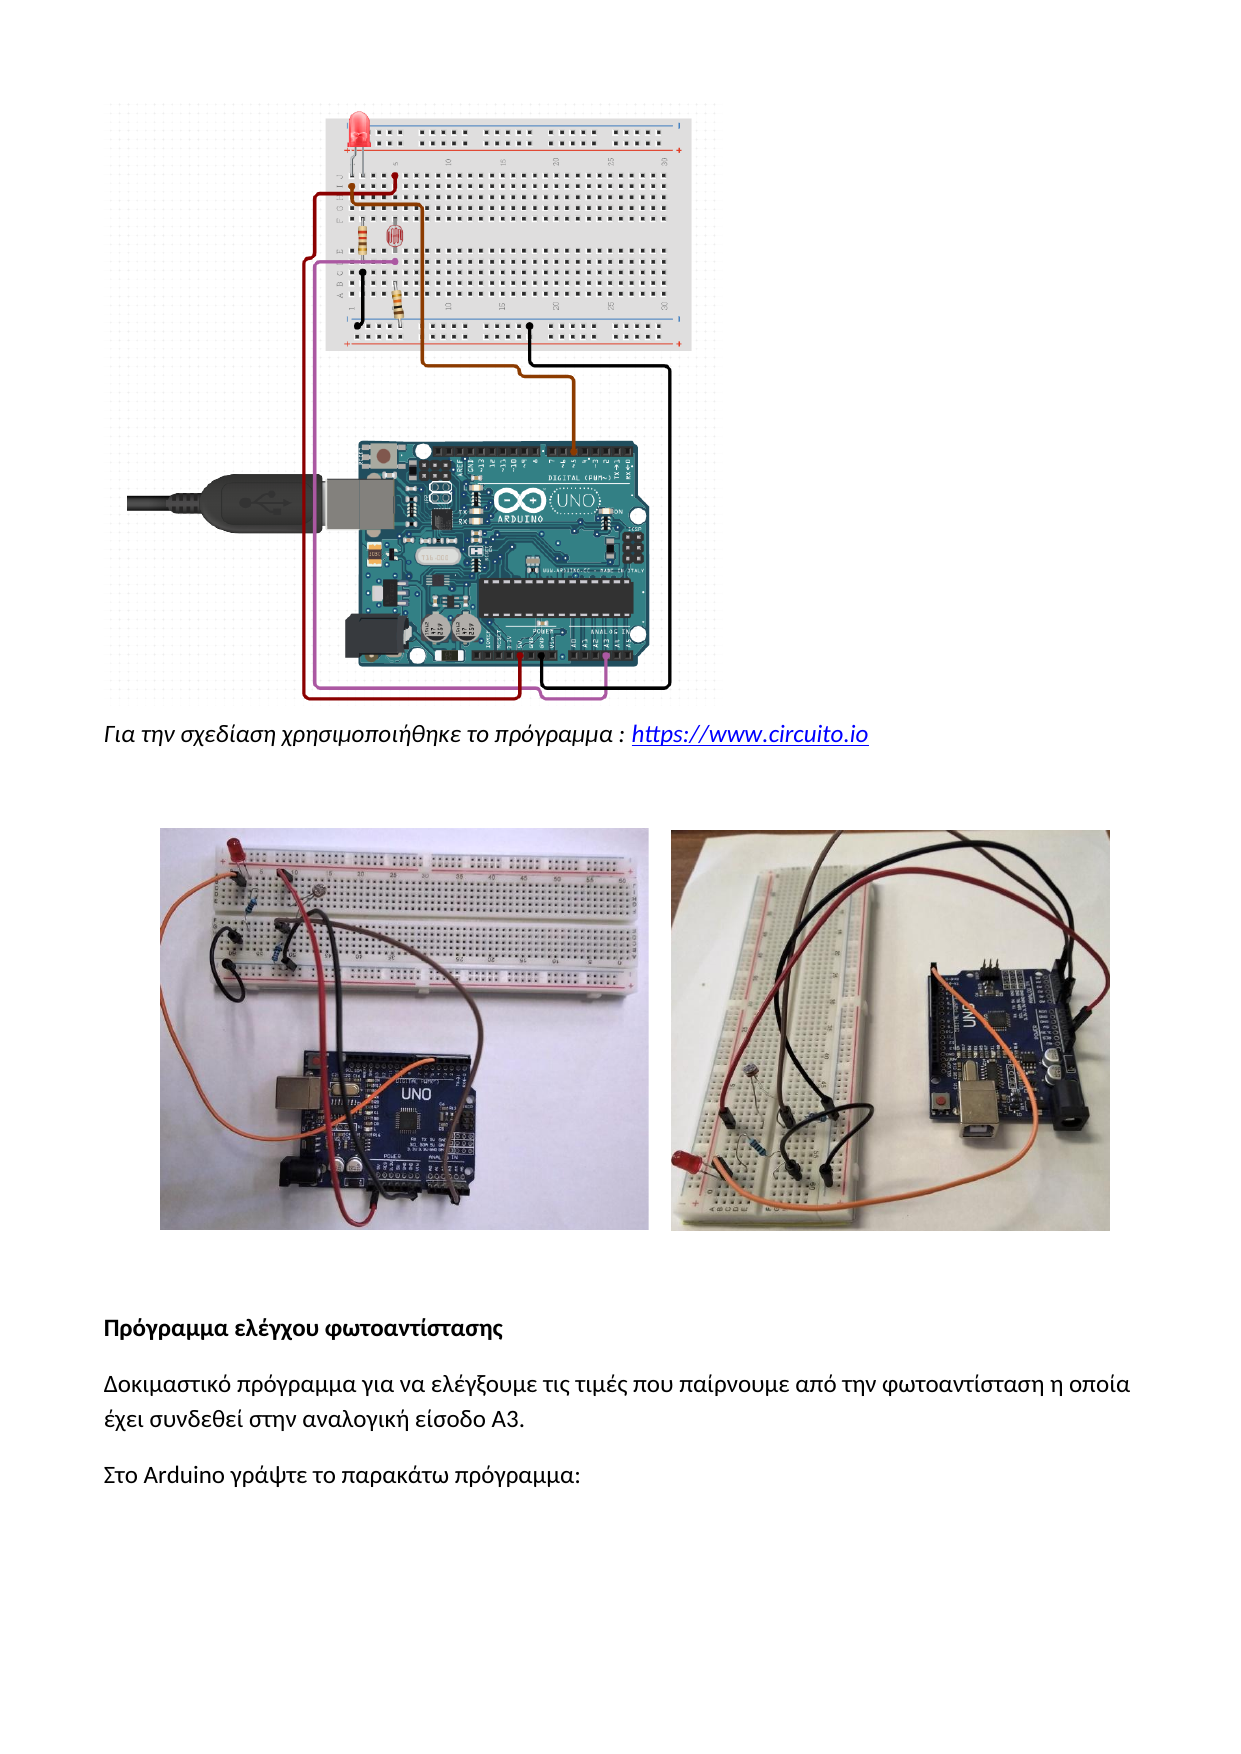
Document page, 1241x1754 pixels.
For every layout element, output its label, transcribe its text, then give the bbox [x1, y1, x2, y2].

text Για την σχεδίαση χρησιμοποιήθηκε το πρόγραμμα : https://www.circuito.io [103, 718, 1152, 749]
text Στο Arduino γράψτε το παρακάτω πρόγραμμα: [103, 1459, 1152, 1489]
text Πρόγραμμα ελέγχου φωτοαντίστασης [103, 1312, 1152, 1343]
text Δοκιμαστικό πρόγραμμα για να ελέγξουμε τις τιμές που παίρνουμε από την φωτοαντίσταση η οποία έχει συνδεθεί στην αναλογική είσοδο Α3. [103, 1368, 1152, 1433]
